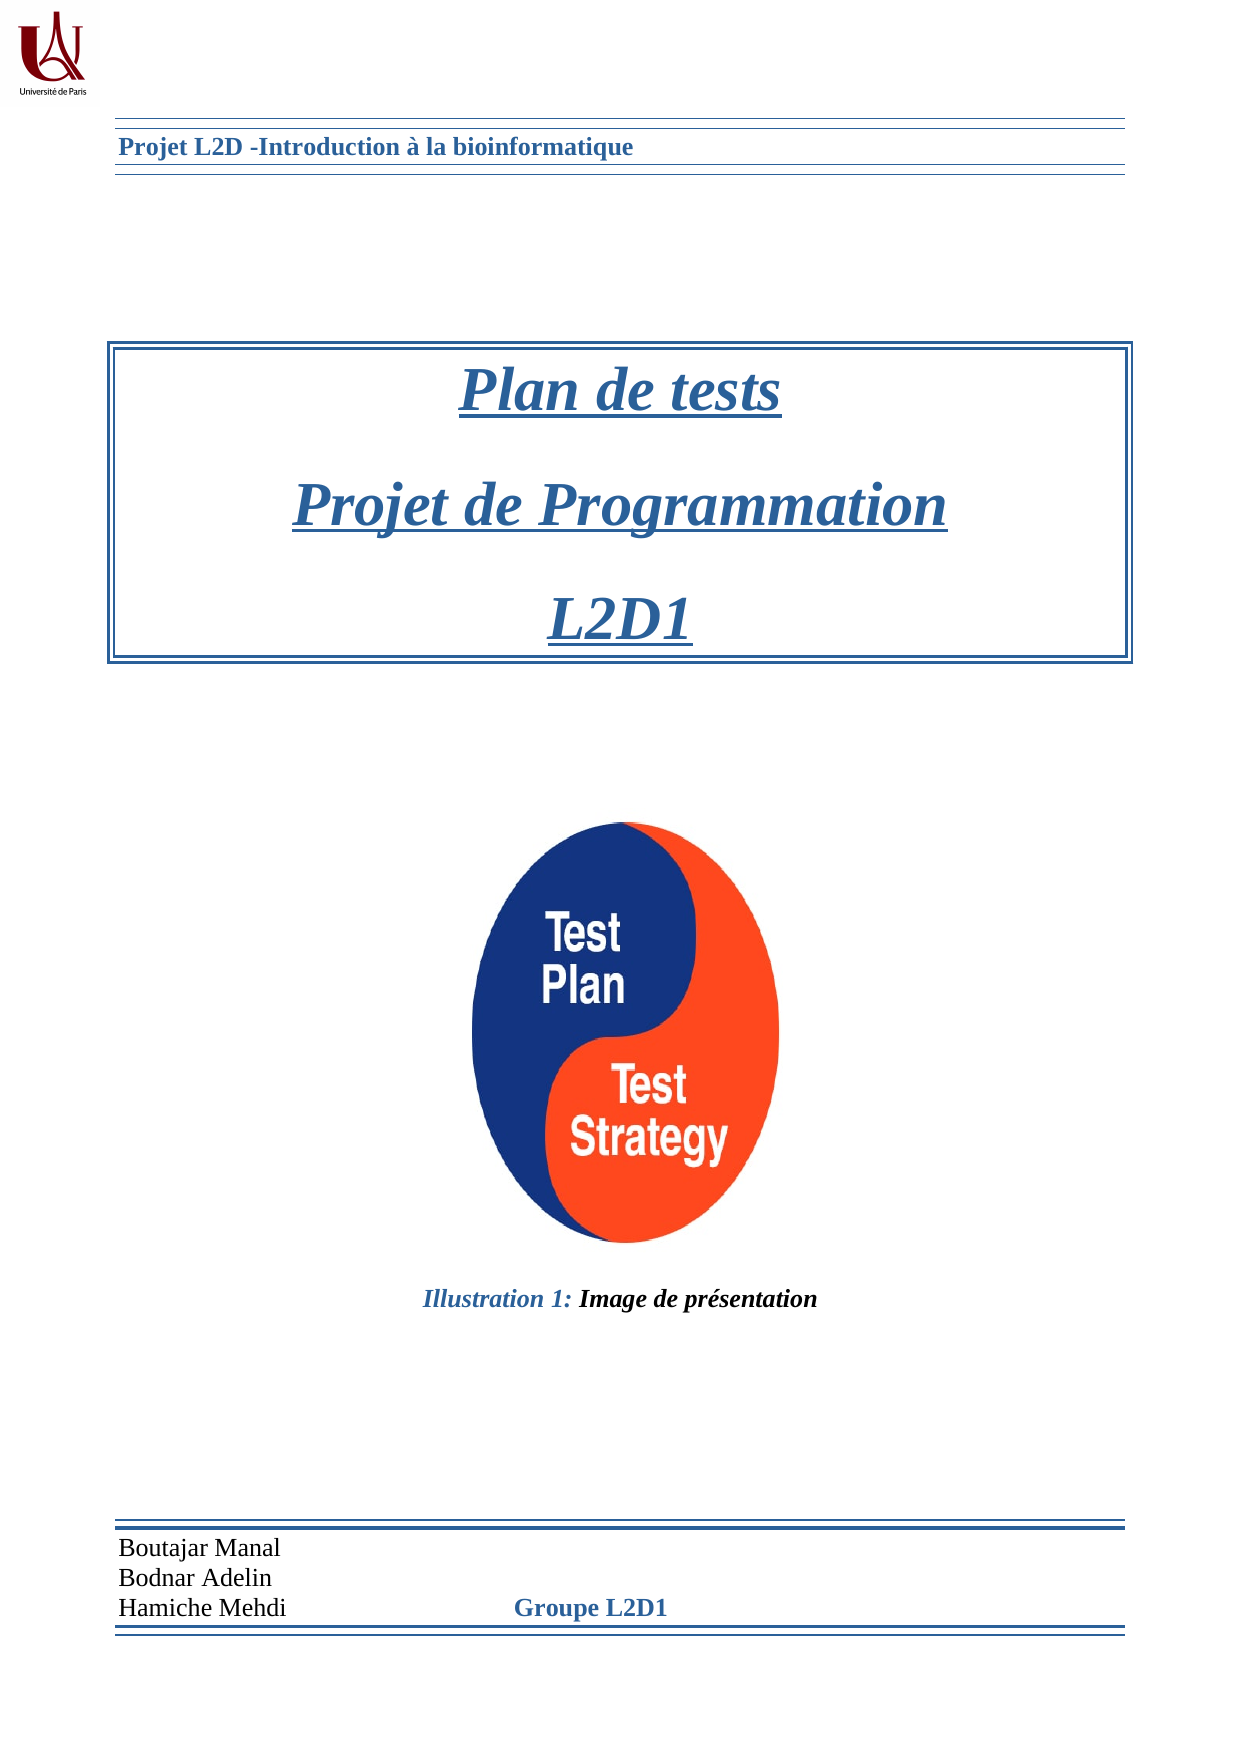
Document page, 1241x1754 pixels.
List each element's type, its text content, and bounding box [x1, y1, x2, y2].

picture [0, 0, 101, 107]
title L2D1 [110, 569, 1131, 661]
text Illustration 1: Image de présentation [308, 1256, 933, 1313]
title [308, 796, 933, 808]
title Plan de tests [110, 344, 1131, 424]
title Projet de Programmation [115, 455, 1125, 538]
picture [307, 808, 933, 1256]
